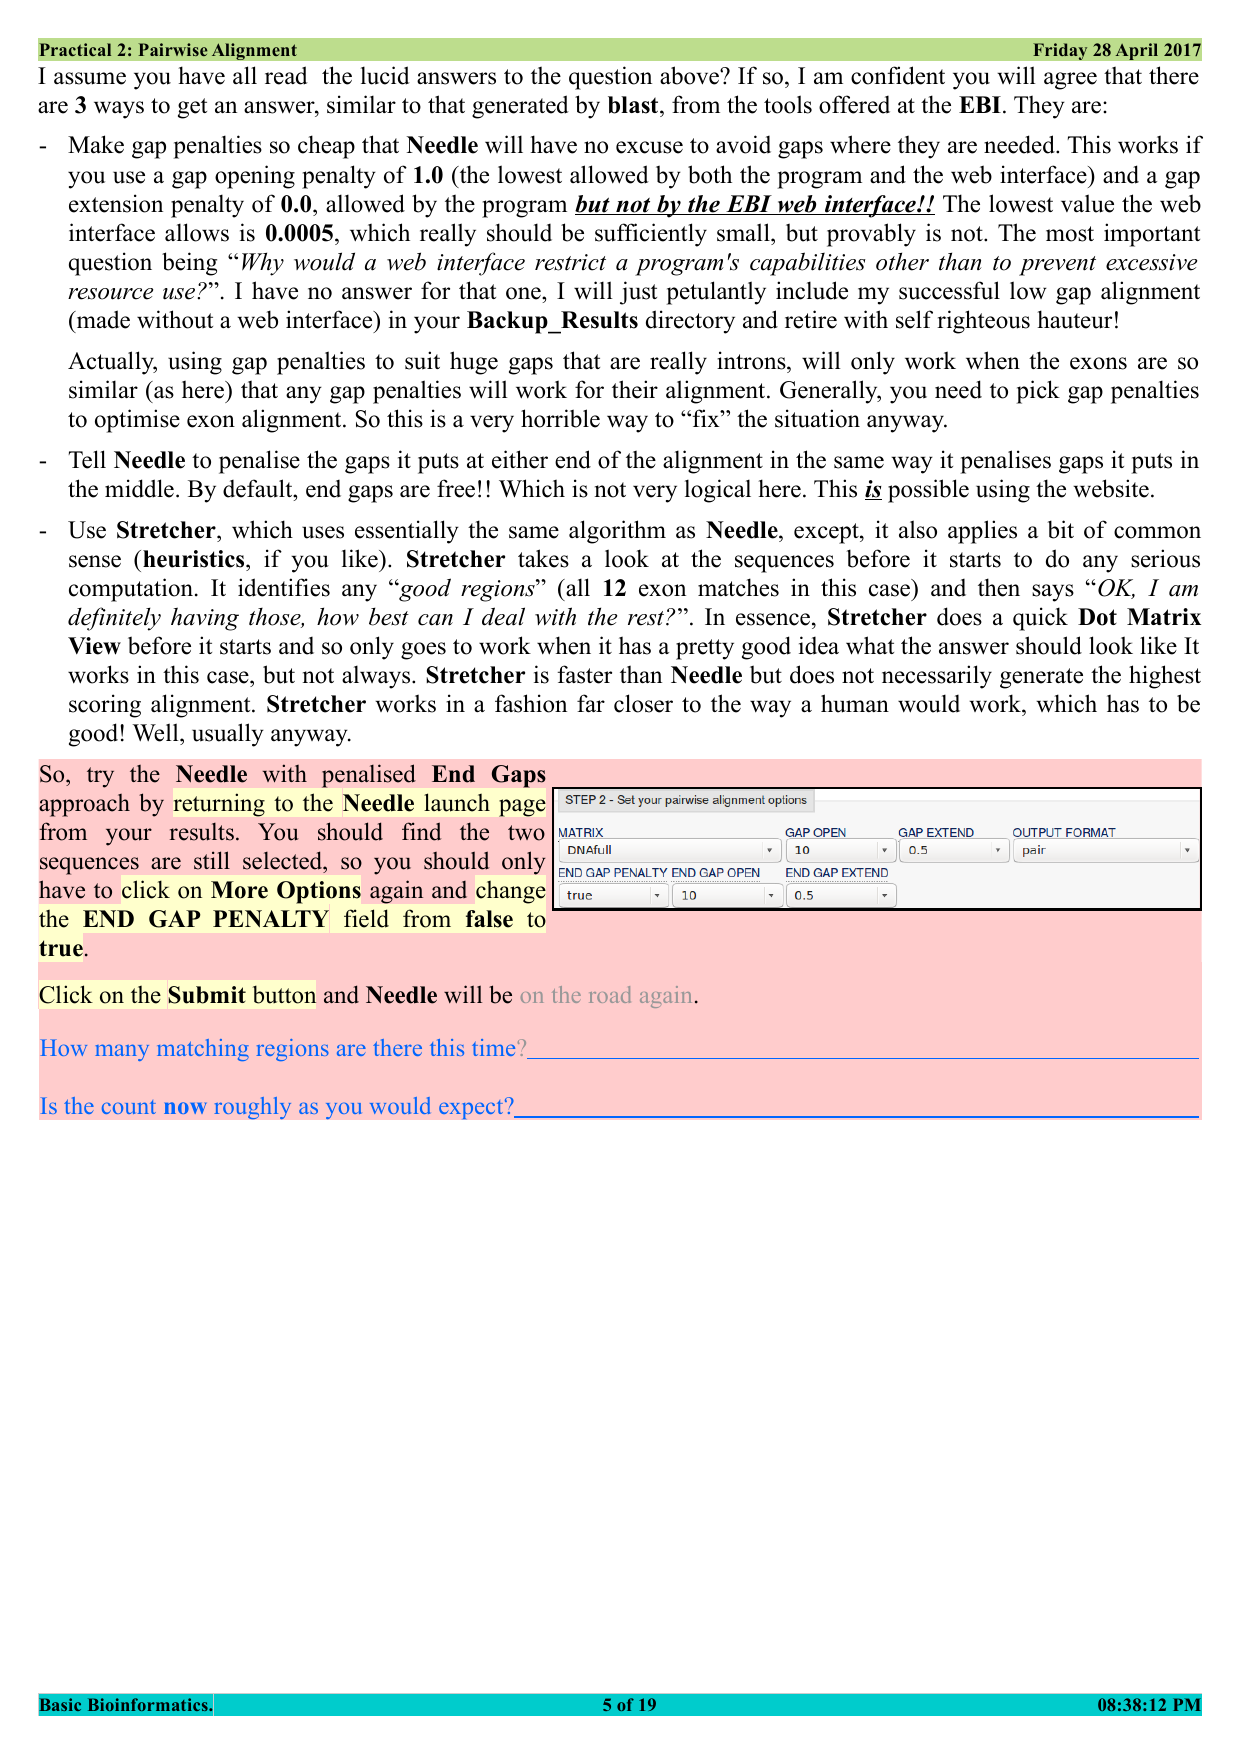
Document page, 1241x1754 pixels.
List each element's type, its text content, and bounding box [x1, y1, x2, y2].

picture [554, 789, 1200, 908]
text Click on the Submit button and Needle will be on the road again. [38, 980, 1202, 1009]
text So, try the Needle with penalised End Gaps approach by returning to the Needle launch page from your results. You should find the two sequences are still selected, so you should only have to click on More Options again and change the END GAP PENALTY field from false to true. [38, 759, 1202, 962]
text - Use Stretcher, which uses essentially the same algorithm as Needle, except, it also applies a bit of common sense (heuristics, if you like). Stretcher takes a look at the sequences before it starts to do any serious computation. It identifies any “good regions” (all 12 exon matches in this case) and then says “OK, I am definitely having those, how best can I deal with the rest?”. In essence, Stretcher does a quick Dot Matrix View before it starts and so only goes to work when it has a pretty good idea what the answer should look like It works in this case, but not always. Stretcher is faster than Needle but does not necessarily generate the highest scoring alignment. Stretcher works in a fashion far closer to the way a human would work, which has to be good! Well, usually anyway. [38, 514, 1202, 747]
text How many matching regions are there this time? [39, 1032, 1202, 1062]
text I assume you have all read the lucid answers to the question above? If so, I am confident you will agree that there are 3 ways to get an answer, similar to that generated by blast, from the tools offered at the EBI. They are: [38, 61, 1202, 119]
text - Make gap penalties so cheap that Needle will have no excuse to avoid gaps where they are needed. This works if you use a gap opening penalty of 1.0 (the lowest allowed by both the program and the web interface) and a gap extension penalty of 0.0, allowed by the program but not by the EBI web interface!! The lowest value the web interface allows is 0.0005, which really should be sufficiently small, but provably is not. The most important question being “Why would a web interface restrict a program's capabilities other than to prevent excessive resource use?”. I have no answer for that one, I will just petulantly include my successful low gap alignment (made without a web interface) in your Backup_Results directory and retire with self righteous hauteur! [38, 130, 1202, 334]
text Actually, using gap penalties to suit huge gaps that are really introns, will only work when the exons are so similar (as here) that any gap penalties will work for their alignment. Generally, you need to pick gap penalties to optimise exon alignment. So this is a very horrible way to “fix” the situation anyway. [38, 346, 1202, 433]
text - Tell Needle to penalise the gaps it puts at either end of the alignment in the same way it penalises gaps it puts in the middle. By default, end gaps are free!! Which is not very logical here. This is possible using the website. [38, 444, 1202, 503]
text Is the count now roughly as you would expect? [39, 1091, 1202, 1120]
